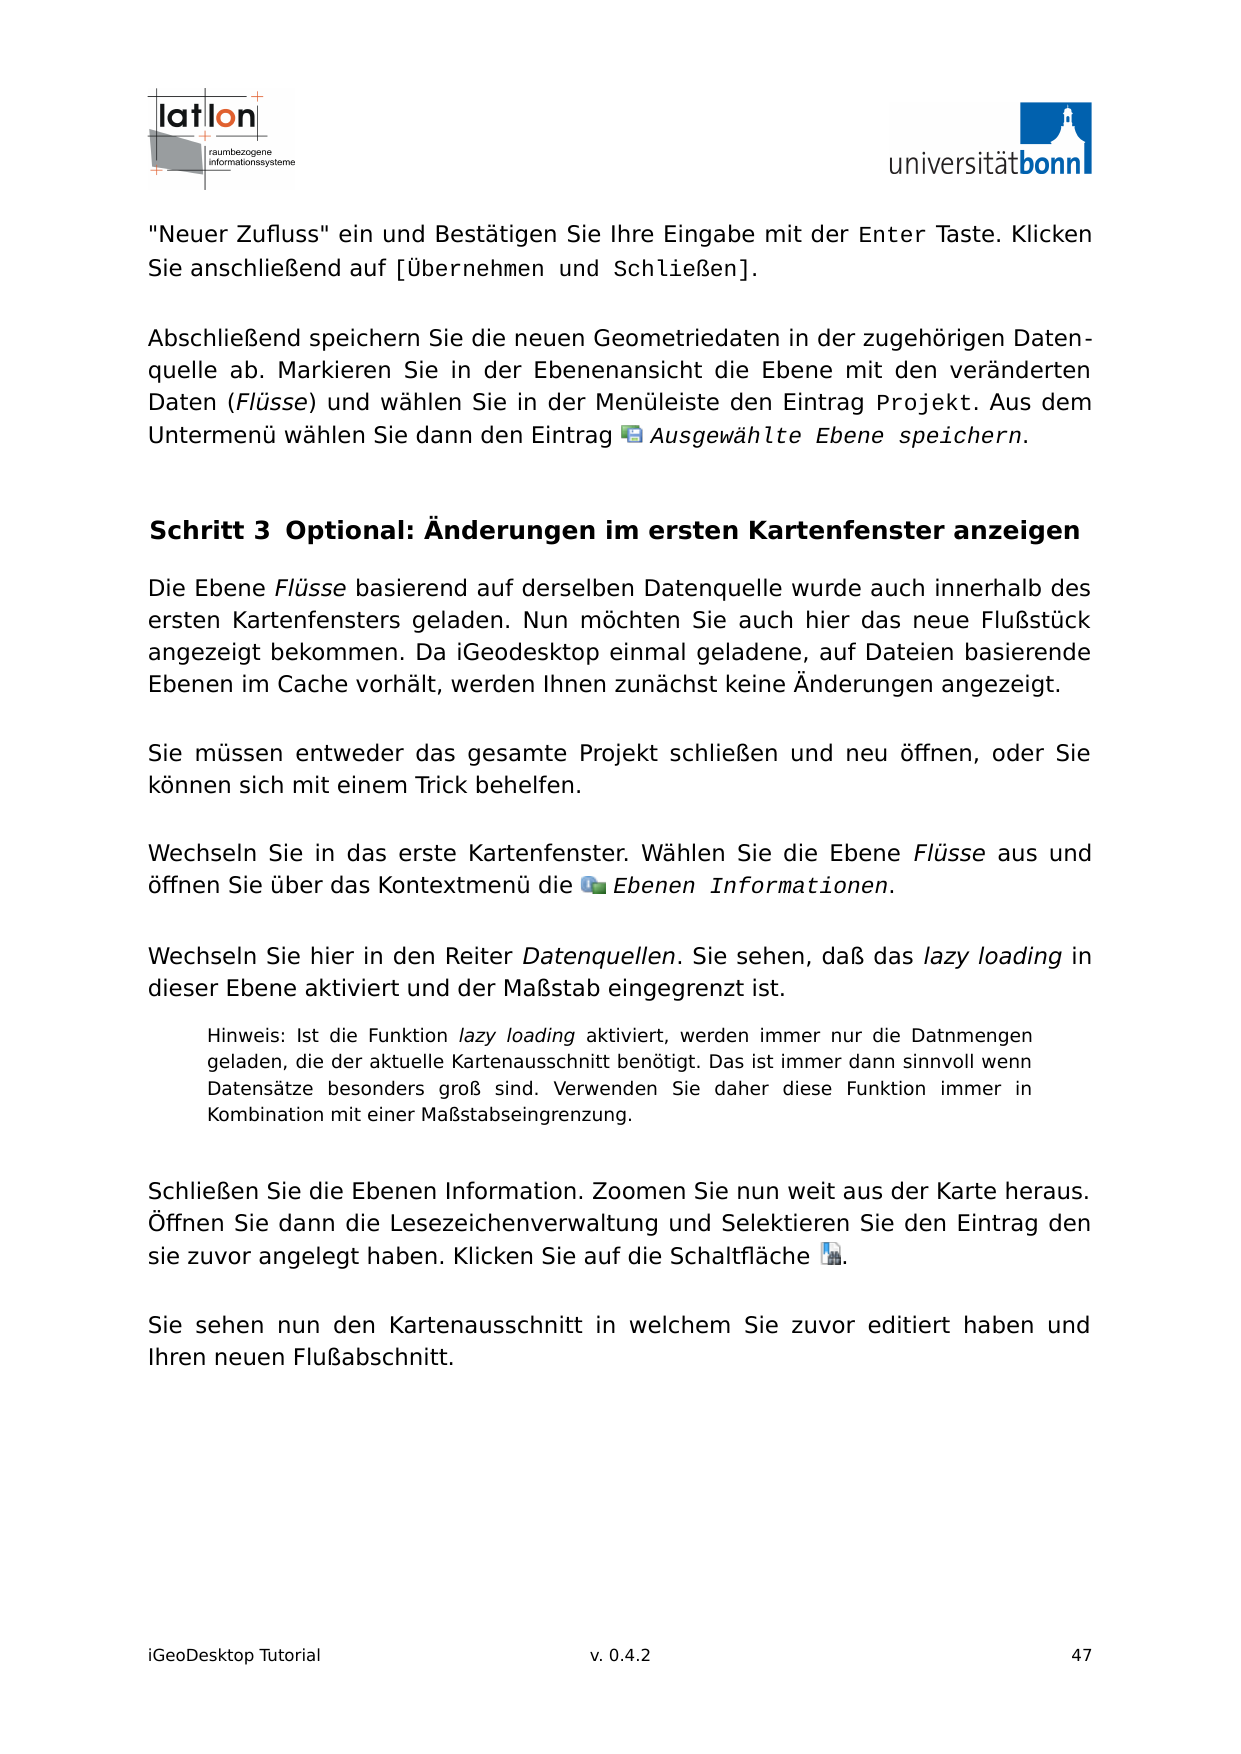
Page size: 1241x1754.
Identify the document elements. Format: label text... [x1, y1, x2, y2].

text Schließen Sie die Ebenen Information. Zoomen Sie nun weit aus der Karte heraus. Öffnen Sie dann die Lesezeichenverwaltung und Selektieren Sie den Eintrag den sie zuvor angelegt haben. Klicken Sie auf die Schaltfläche . [148, 1178, 1092, 1270]
picture [147, 88, 295, 190]
text Hinweis: Ist die Funktion lazy loading aktiviert, werden immer nur die Datnmengen geladen, die der aktuelle Kartenausschnitt benötigt. Das ist immer dann sinnvoll wenn Datensätze besonders groß sind. Verwenden Sie daher diese Funktion immer in Kombination mit einer Maßstabseingrenzung. [207, 1025, 1033, 1126]
picture [580, 876, 606, 894]
text Abschließend speichern Sie die neuen Geometriedaten in der zugehörigen Daten­quelle ab. Markieren Sie in der Ebenenansicht die Ebene mit den veränderten Daten (Flüsse) und wählen Sie in der Menüleiste den Eintrag Projekt. Aus dem Untermenü wählen Sie dann den Eintrag Ausgewählte Ebene spei­chern. [148, 325, 1092, 451]
text Wechseln Sie hier in den Reiter Datenquellen. Sie sehen, daß das lazy loading in dieser Ebene aktiviert und der Maßstab eingegrenzt ist. [148, 943, 1092, 1002]
text "Neuer Zufluss" ein und Bestätigen Sie Ihre Eingabe mit der Enter Taste. Klicken Sie anschließend auf [Übernehmen und Schließen]. [148, 221, 1092, 283]
text Die Ebene Flüsse basierend auf derselben Datenquelle wurde auch innerhalb des ersten Kartenfensters geladen. Nun möchten Sie auch hier das neue Flußstück angezeigt bekommen. Da iGeodesktop einmal geladene, auf Dateien basierende Ebenen im Cache vorhält, werden Ihnen zunächst keine Änderungen angezeigt. [148, 575, 1092, 698]
text Wechseln Sie in das erste Kartenfenster. Wählen Sie die Ebene Flüsse aus und öffnen Sie über das Kontextmenü die Ebenen Informationen. [148, 841, 1092, 901]
text Sie müssen entweder das gesamte Projekt schließen und neu öffnen, oder Sie können sich mit einem Trick behelfen. [148, 740, 1092, 798]
picture [621, 424, 644, 444]
picture [889, 102, 1093, 174]
subtitle Optional: Änderungen im ersten Kartenfenster anzeigen [149, 516, 1092, 545]
text Sie sehen nun den Kartenausschnitt in welchem Sie zuvor editiert haben und Ihren neuen Flußabschnitt. [148, 1312, 1092, 1370]
picture [818, 1242, 841, 1265]
